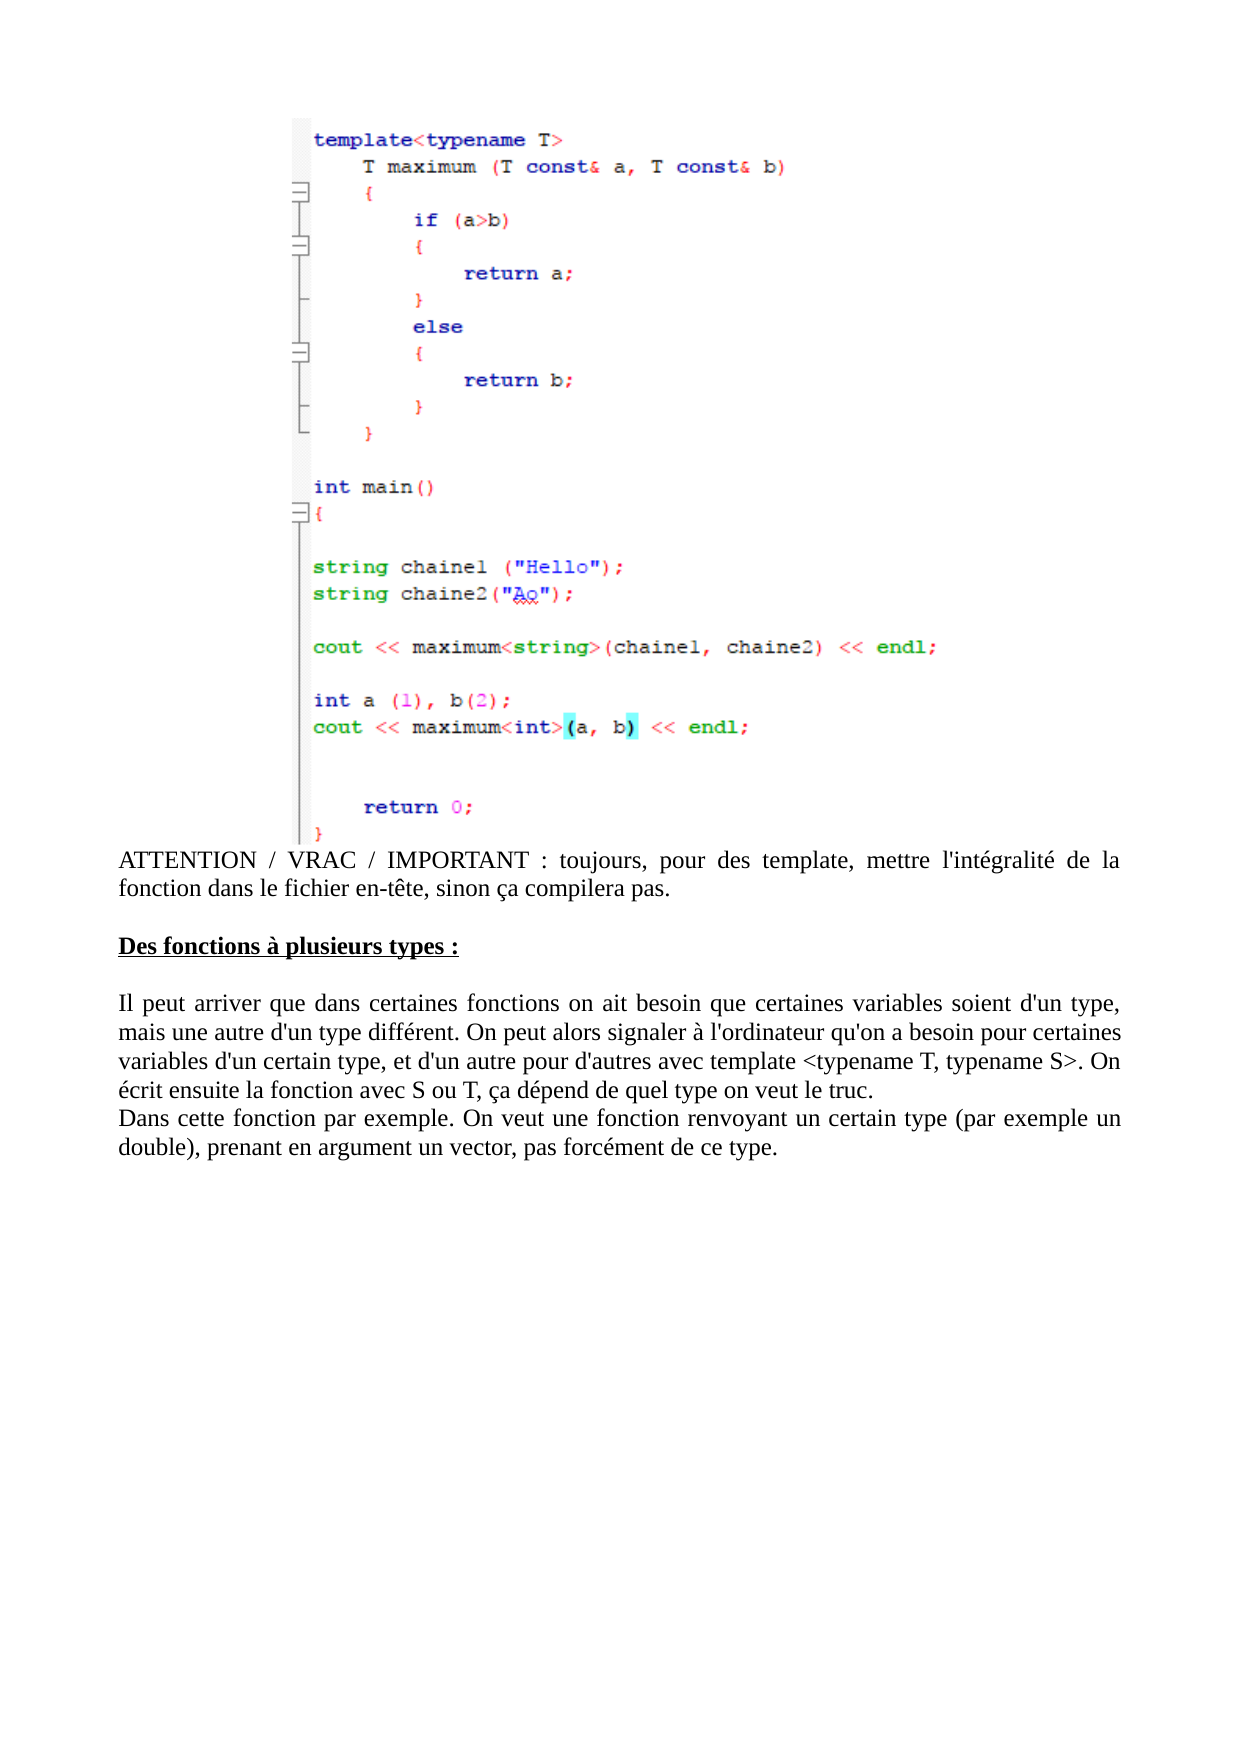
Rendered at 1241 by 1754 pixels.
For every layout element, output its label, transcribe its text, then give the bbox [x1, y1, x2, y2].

text Il peut arriver que dans certaines fonctions on ait besoin que certaines variables soient d'un type, mais une autre d'un type différent. On peut alors signaler à l'ordinateur qu'on a besoin pour certaines variables d'un certain type, et d'un autre pour d'autres avec template <typename T, typename S>. On écrit ensuite la fonction avec S ou T, ça dépend de quel type on veut le truc. [118, 988, 1122, 1103]
text Des fonctions à plusieurs types : [118, 931, 1122, 960]
text Dans cette fonction par exemple. On veut une fonction renvoyant un certain type (par exemple un double), prenant en argument un vector, pas forcément de ce type. [118, 1103, 1122, 1161]
text ATTENTION / VRAC / IMPORTANT : toujours, pour des template, mettre l'intégralité de la fonction dans le fichier en-tête, sinon ça compilera pas. [118, 118, 1122, 902]
